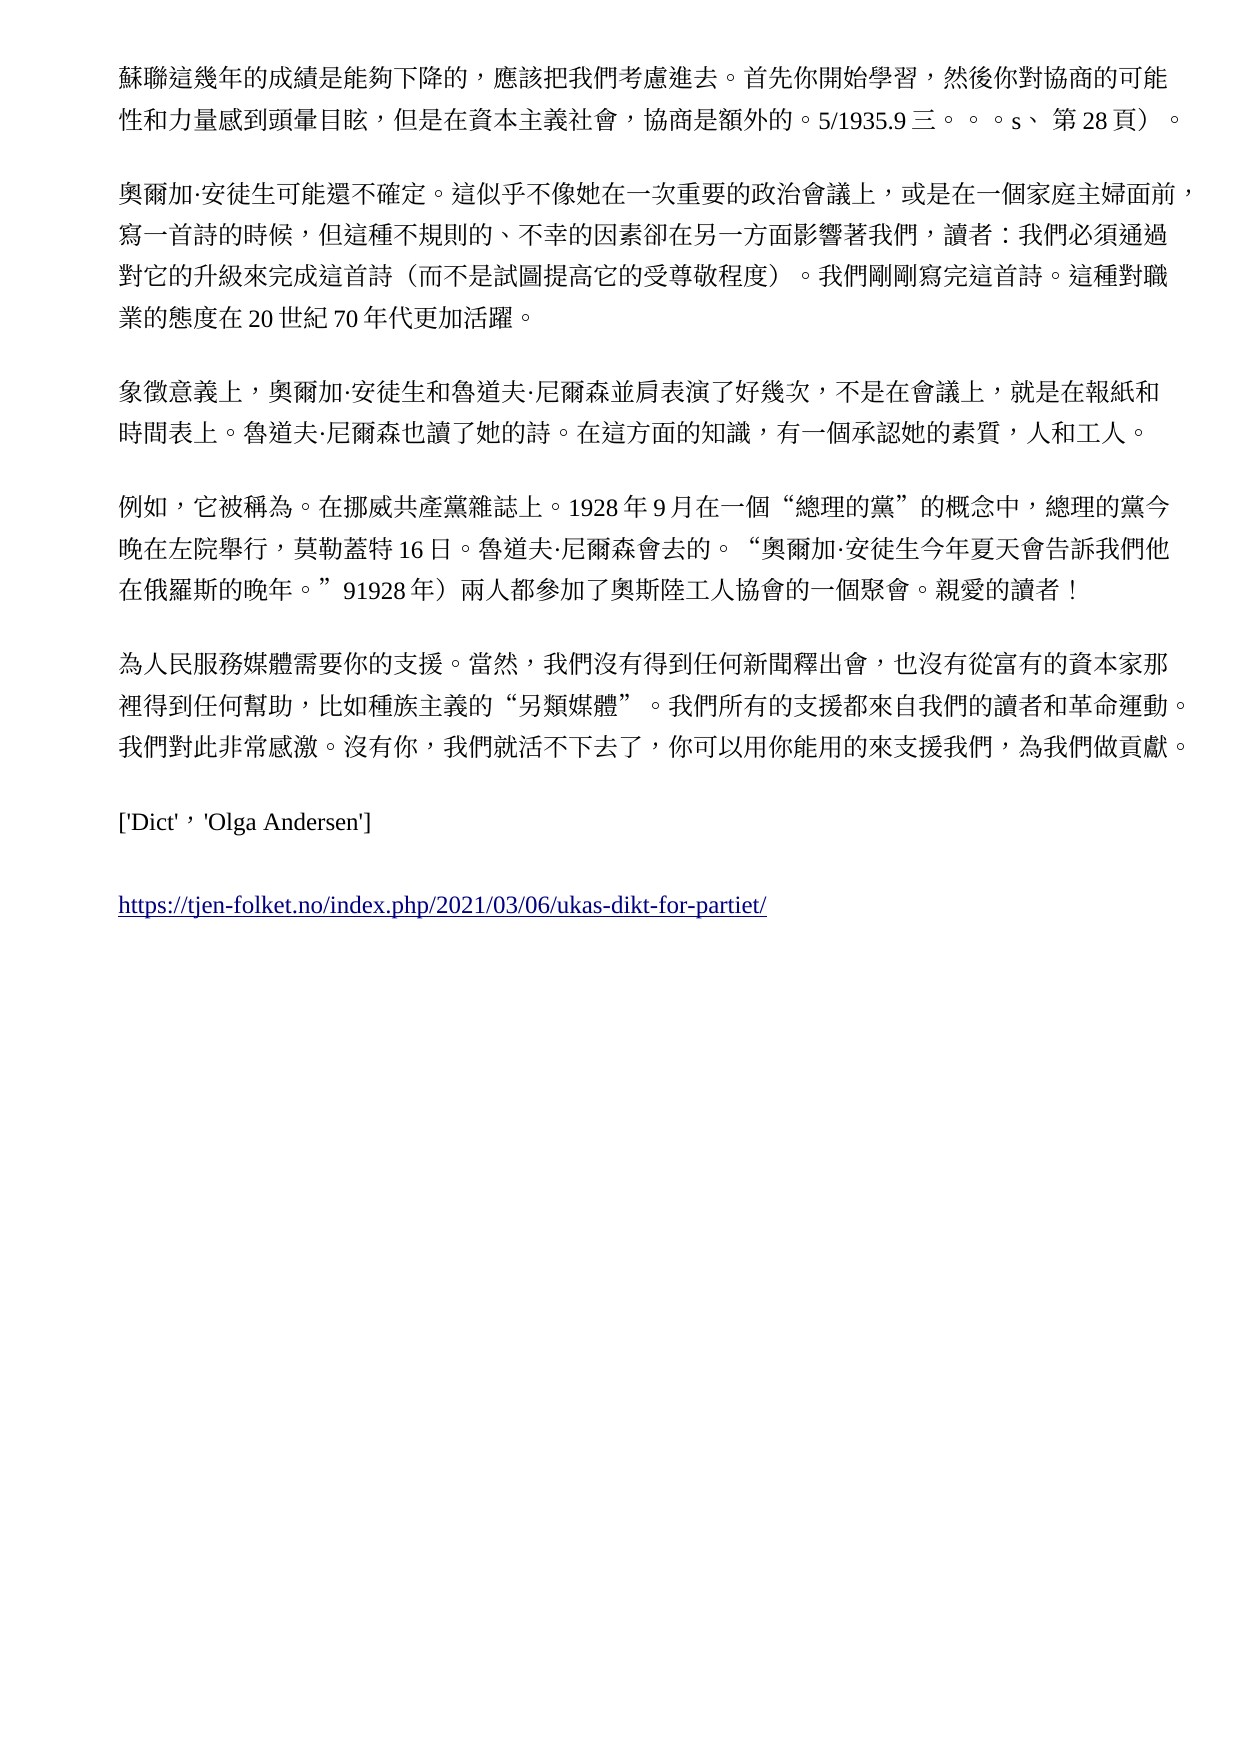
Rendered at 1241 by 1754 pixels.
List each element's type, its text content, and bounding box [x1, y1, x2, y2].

text 2021-03-06T07:05:24+00:00 2021-03-06T07:23:36+00:00 TFM公司 ['https://lh4.googleusercontent.com/0oiy9pn1lprfefbvv2ztpruk7wwww1bwdgyws9dbbdk9nwvmzv2w9olughmiponvcuwvmz-lX8dEtzch47gqazYQl9xK4mZjE08WoGxyNM7riReuqtpVwz8yUqE\u XCk21TwFr'https://donorbox.org/widget.js'https://donorbox.org/embed/捐贈-1''https://lh4.googleusercontent.com/0oiy9pn1lprfefbvv2ztpruk7wwww1bwdgyws9dbbdk9nwvmzv2w9olughmiponvcuwvmz-lX8dEtzch47gqazYQl9xK4mZjE08WoGxyNM7riReuqtpVwz8yUqE\u XCk21TwFr"... [文化] 資料圖：來自4日在奧斯陸舉行的NKP基金會慶祝活動。2020年11月 為人民媒體服務的貢獻者。 直到1點。願我們每週出版一首革命和共產主義詩人的詩。挪威有許多被遺忘的工人，也有一些詩人不被稱為共產主義者，也不被認為是最具革命意味的詩歌的消費地。我們鼓勵我們的讀者提交詩歌或讓我們注意詩歌和詩歌，可以感興趣。在這首詩下面，我們將放一本詩人的短傳。 本週，我們自豪地呈現奧爾加·安徒生1931年為挪威共產黨寫的《為黨而詩》。獨裁者很好地改變了什麼是共產黨員，是無產階級傳播的一部分，共產黨。那些為黨工作的人否認自己的自由意志，承擔黨的意志。奧爾加·安徒生自1923年NKP成立以來，一直是該黨的成員，她作為該黨的女祕書也有信件，她經常與更知名的魯道夫·尼爾森並肩練習。 毒藥和傳記選自馬丁·納格編輯的《健忘的工人》一書。為了派對。 奧爾加·安德森 站在黨裡，提出群眾的要求，日復一日地在火中。救火戰士，周密謀劃工作，帶領全篇為黨、為黨戰鬥。站在黨的立場上，站在孩子的審判中，迦南人從來自另一邊的批評，從你支援蜜蜂的批評，轉變為攜帶成千上萬的棍子，像愚蠢和謊言一樣躺著，你在為黨而戰。我擔心你會參加聚會。“你已經吃過了嗎？你又要出去嗎？你有會議嗎？你不能犧牲一頭牛給我和孩子們嗎？你知道命令你做什麼嗎？還有一個家庭主婦！是的，從第一部分開始我們就知道我們有些人背叛了，當好傳統結束時，我們必須劃清界限。我不敢相信我們會走出廚房的糞坑，洗乾淨盤子，嚇得喘不過氣來。-但我們還在黨內工作。因為我們還活著，我們在派對上！在戰鬥中，在勝利中，正如在失敗中，我們感受到生命獵取心靈的脈搏，在瞬息萬變的力量之上，我們成長，我們沒有時間去夢想，我們，我們這些在黨內的人。我們喜歡派對上的房間！“黨第一是第一個字，我們用它創造了地球的圓環，壓迫只會讓我們強大，嘲笑我們，要求我們，我們願意為黨、為黨獻血！ （工人，↓2。101931年，第3節） 奧爾加·安德森 (1886-1939) 作者：Martin Nag Olga Andersen 出生在海上。《工人》雜誌在1930年的專欄《勞動階級中的知名女性》中介紹了她的以下觀點（第2/1930號）。1110s、 一： “16歲開始做女僕，1906年在塔恩斯貝格，一直準備到1923年。1907年加入法戈爾加尼，1916年加入政治工人運動。1925年起任中共婦女祕書處委員。1926年奧斯陸地區女選舉主席。1928年起任英國女祕書。曾於1927年任薩根合作社婦女協會主席。“1929年奧斯陸鎮壓中心成員。” 奧爾加·安徒生在NKP的女性報紙《首相》（1925-1930）中特別活躍——她在這裡發表了許多詩歌和政治文章。1927年，她被列為第3號在NKP的大交換名單阿克斯豪斯。她住在十二鎮。他屬於阿克爾市。奧爾加·安徒生沒有以書的形式發表過任何作品，但在她所有的詩歌中，我們都感受到一股來自一個特殊而有才華的人的熱氣。奧爾加·安德森22日去世。1939年3月，在一個巨大的條件下被埋葬。她可能是我們女工最寶貴的財產。到目前為止，我在《工人革命》雜誌上找到了大約20首她寫的詩，沒有一本小說，是從當時的小問題中選出來的。5/1935, 9.第35-36節）。也許這個故事是為了對國際婦女節有所貢獻。8三月。 在同樣數量的“工人革命”中的一個問題上： “你希望社會主義社會為你的婦女提供什麼？”-當有一千件事要指出的時候！然而，我所說的並不是關於知識的，而是一個社會主義社會給予她知識，發展她的能力，接受她的技能和知識的可能性 蘇聯這幾年的成績是能夠下降的，應該把我們考慮進去。首先你開始學習，然後你對協商的可能性和力量感到頭暈目眩，但是在資本主義社會，協商是額外的。5/1935.9三。。。s、 第28頁）。 奧爾加·安徒生可能還不確定。這似乎不像她在一次重要的政治會議上，或是在一個家庭主婦面前，寫一首詩的時候，但這種不規則的、不幸的因素卻在另一方面影響著我們，讀者：我們必須通過對它的升級來完成這首詩（而不是試圖提高它的受尊敬程度）。我們剛剛寫完這首詩。這種對職業的態度在20世紀70年代更加活躍。 象徵意義上，奧爾加·安徒生和魯道夫·尼爾森並肩表演了好幾次，不是在會議上，就是在報紙和時間表上。魯道夫·尼爾森也讀了她的詩。在這方面的知識，有一個承認她的素質，人和工人。 例如，它被稱為。在挪威共產黨雜誌上。1928年9月在一個“總理的黨”的概念中，總理的黨今晚在左院舉行，莫勒蓋特16日。魯道夫·尼爾森會去的。“奧爾加·安徒生今年夏天會告訴我們他在俄羅斯的晚年。”91928年）兩人都參加了奧斯陸工人協會的一個聚會。親愛的讀者！ 為人民服務媒體需要你的支援。當然，我們沒有得到任何新聞釋出會，也沒有從富有的資本家那裡得到任何幫助，比如種族主義的“另類媒體”。我們所有的支援都來自我們的讀者和革命運動。我們對此非常感激。沒有你，我們就活不下去了，你可以用你能用的來支援我們，為我們做貢獻。 ['Dict'，'Olga Andersen'] [118, 59, 1181, 838]
text https://tjen-folket.no/index.php/2021/03/06/ukas-dikt-for-partiet/ [118, 857, 1181, 919]
